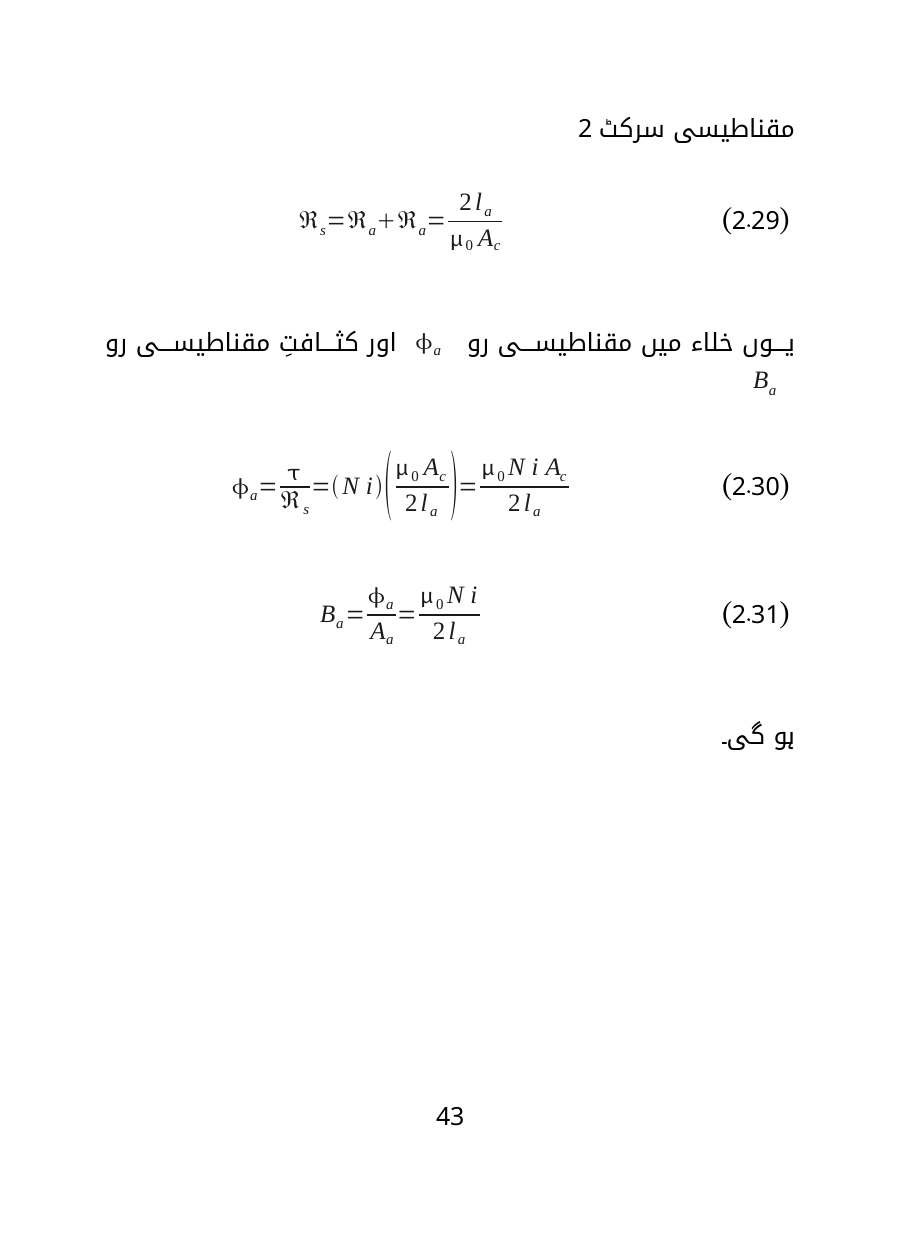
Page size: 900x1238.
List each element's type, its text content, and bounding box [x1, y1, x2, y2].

text یوں خلاء میں مقناطیسی رو اور کثافتِ مقناطیسی رو [105, 319, 795, 398]
table_header (2.31) [686, 576, 795, 666]
table_header [105, 576, 686, 666]
table_header [105, 183, 688, 273]
table_header (2.30) [688, 445, 795, 542]
table_header [105, 445, 688, 542]
text ہو گی۔ [105, 713, 795, 760]
table_header (2.29) [688, 183, 795, 273]
